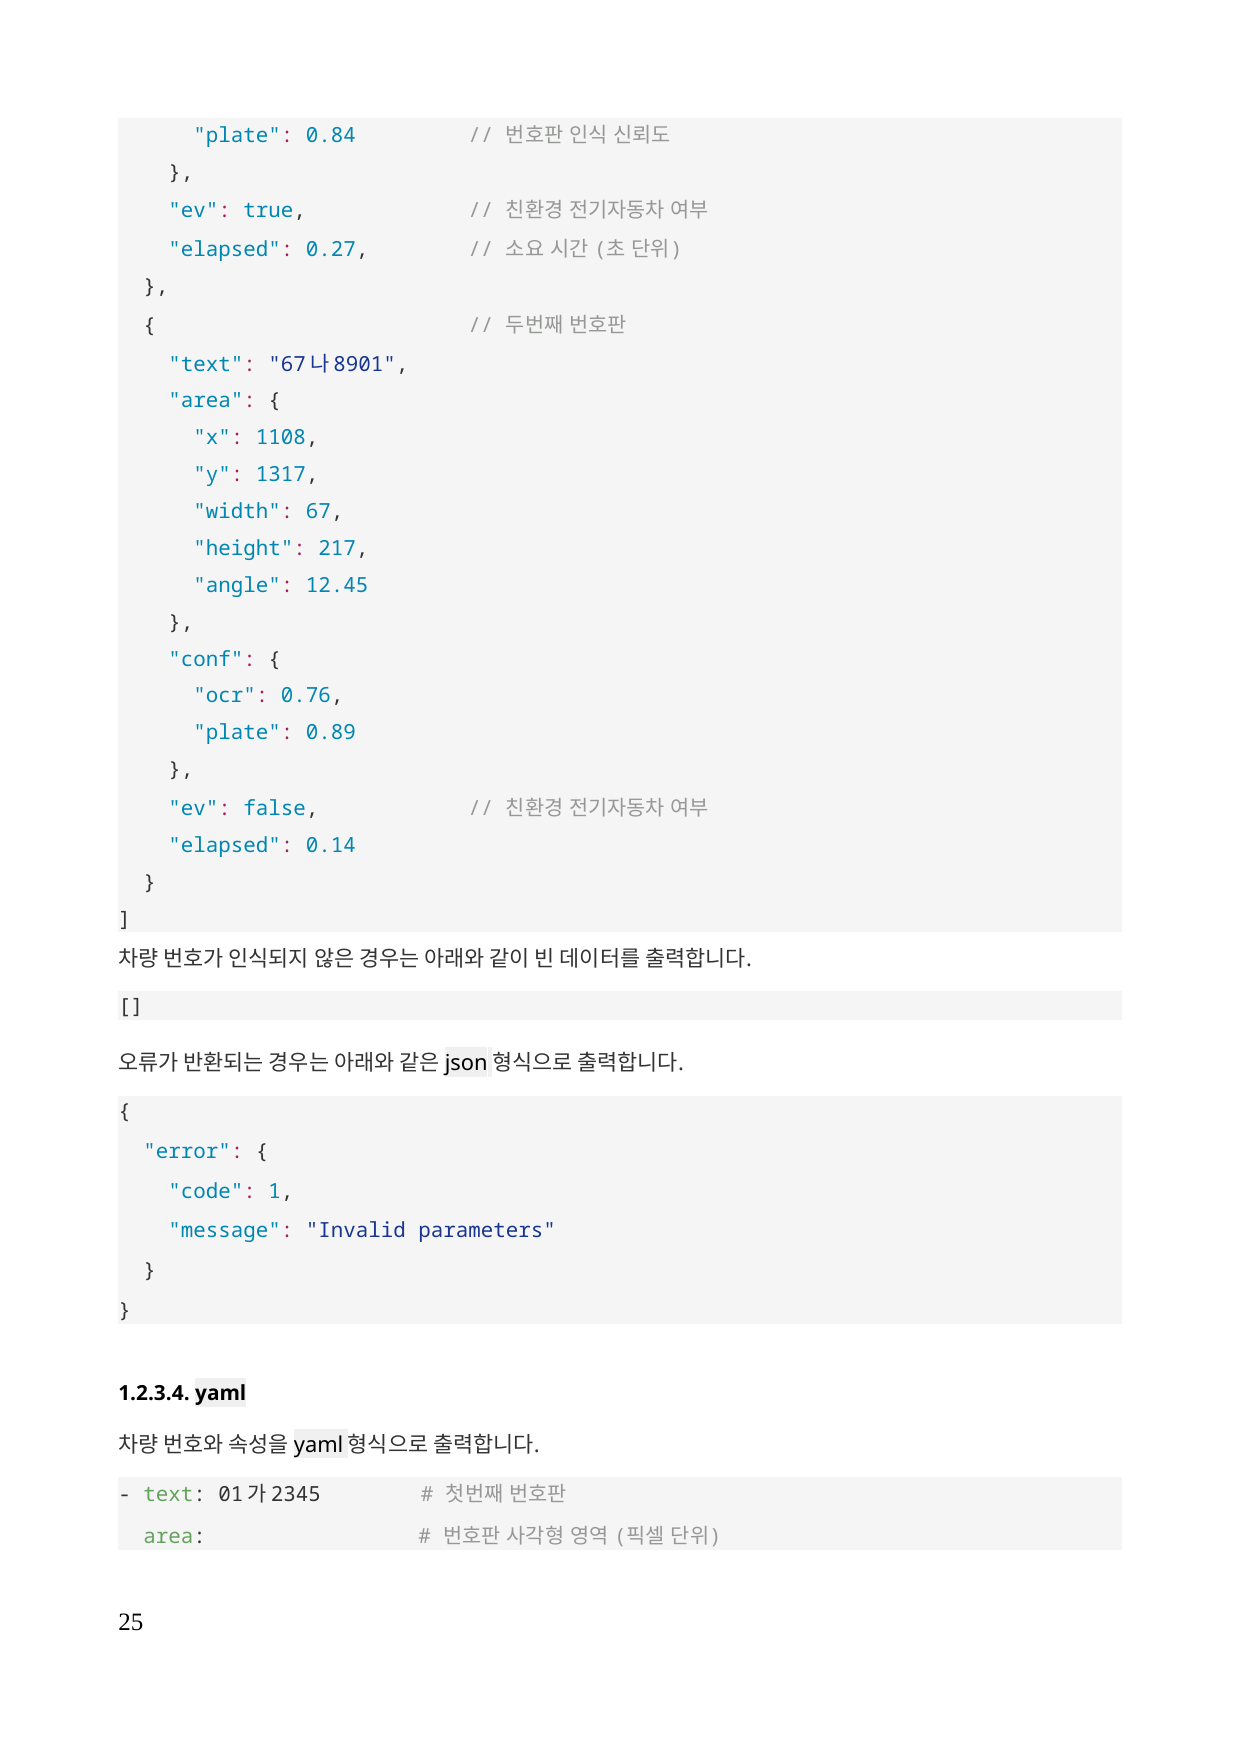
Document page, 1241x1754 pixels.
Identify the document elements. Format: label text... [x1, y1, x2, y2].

text "plate": 0.84 // 번호판 인식 신뢰도 [118, 118, 1122, 148]
text "height": 217, [118, 533, 1122, 562]
text }, [118, 271, 1122, 300]
text { [118, 1096, 1122, 1124]
text } [118, 1256, 1122, 1284]
text "x": 1108, [118, 422, 1122, 451]
text "conf": { [118, 644, 1122, 672]
text 오류가 반환되는 경우는 아래와 같은 json형식으로 출력합니다. [118, 1045, 1122, 1077]
text "width": 67, [118, 496, 1122, 525]
text "message": "Invalid parameters" [118, 1216, 1122, 1244]
text ] [118, 904, 1122, 932]
text "error": { [118, 1136, 1122, 1164]
text { // 두번째 번호판 [118, 308, 1122, 338]
subtitle 1.2.3.4. yaml [118, 1378, 1122, 1407]
text }, [118, 754, 1122, 783]
text "y": 1317, [118, 459, 1122, 488]
text "angle": 12.45 [118, 570, 1122, 598]
text }, [118, 607, 1122, 635]
text [] [118, 991, 1122, 1020]
text "ocr": 0.76, [118, 681, 1122, 709]
text "plate": 0.89 [118, 717, 1122, 746]
text "area": { [118, 386, 1122, 414]
text } [118, 867, 1122, 895]
text - text: 01가2345 # 첫번째 번호판 [118, 1477, 1122, 1508]
text "elapsed": 0.14 [118, 830, 1122, 858]
text "text": "67나8901", [118, 347, 1122, 377]
text 차량 번호와 속성을 yaml형식으로 출력합니다. [118, 1427, 1122, 1458]
text area: # 번호판 사각형 영역 (픽셀 단위) [118, 1520, 1122, 1550]
text "ev": false, // 친환경 전기자동차 여부 [118, 791, 1122, 822]
text } [118, 1295, 1122, 1324]
text "code": 1, [118, 1176, 1122, 1204]
text "elapsed": 0.27, // 소요 시간 (초 단위) [118, 232, 1122, 263]
text "ev": true, // 친환경 전기자동차 여부 [118, 194, 1122, 224]
text 차량 번호가 인식되지 않은 경우는 아래와 같이 빈 데이터를 출력합니다. [118, 941, 1122, 972]
text }, [118, 157, 1122, 185]
